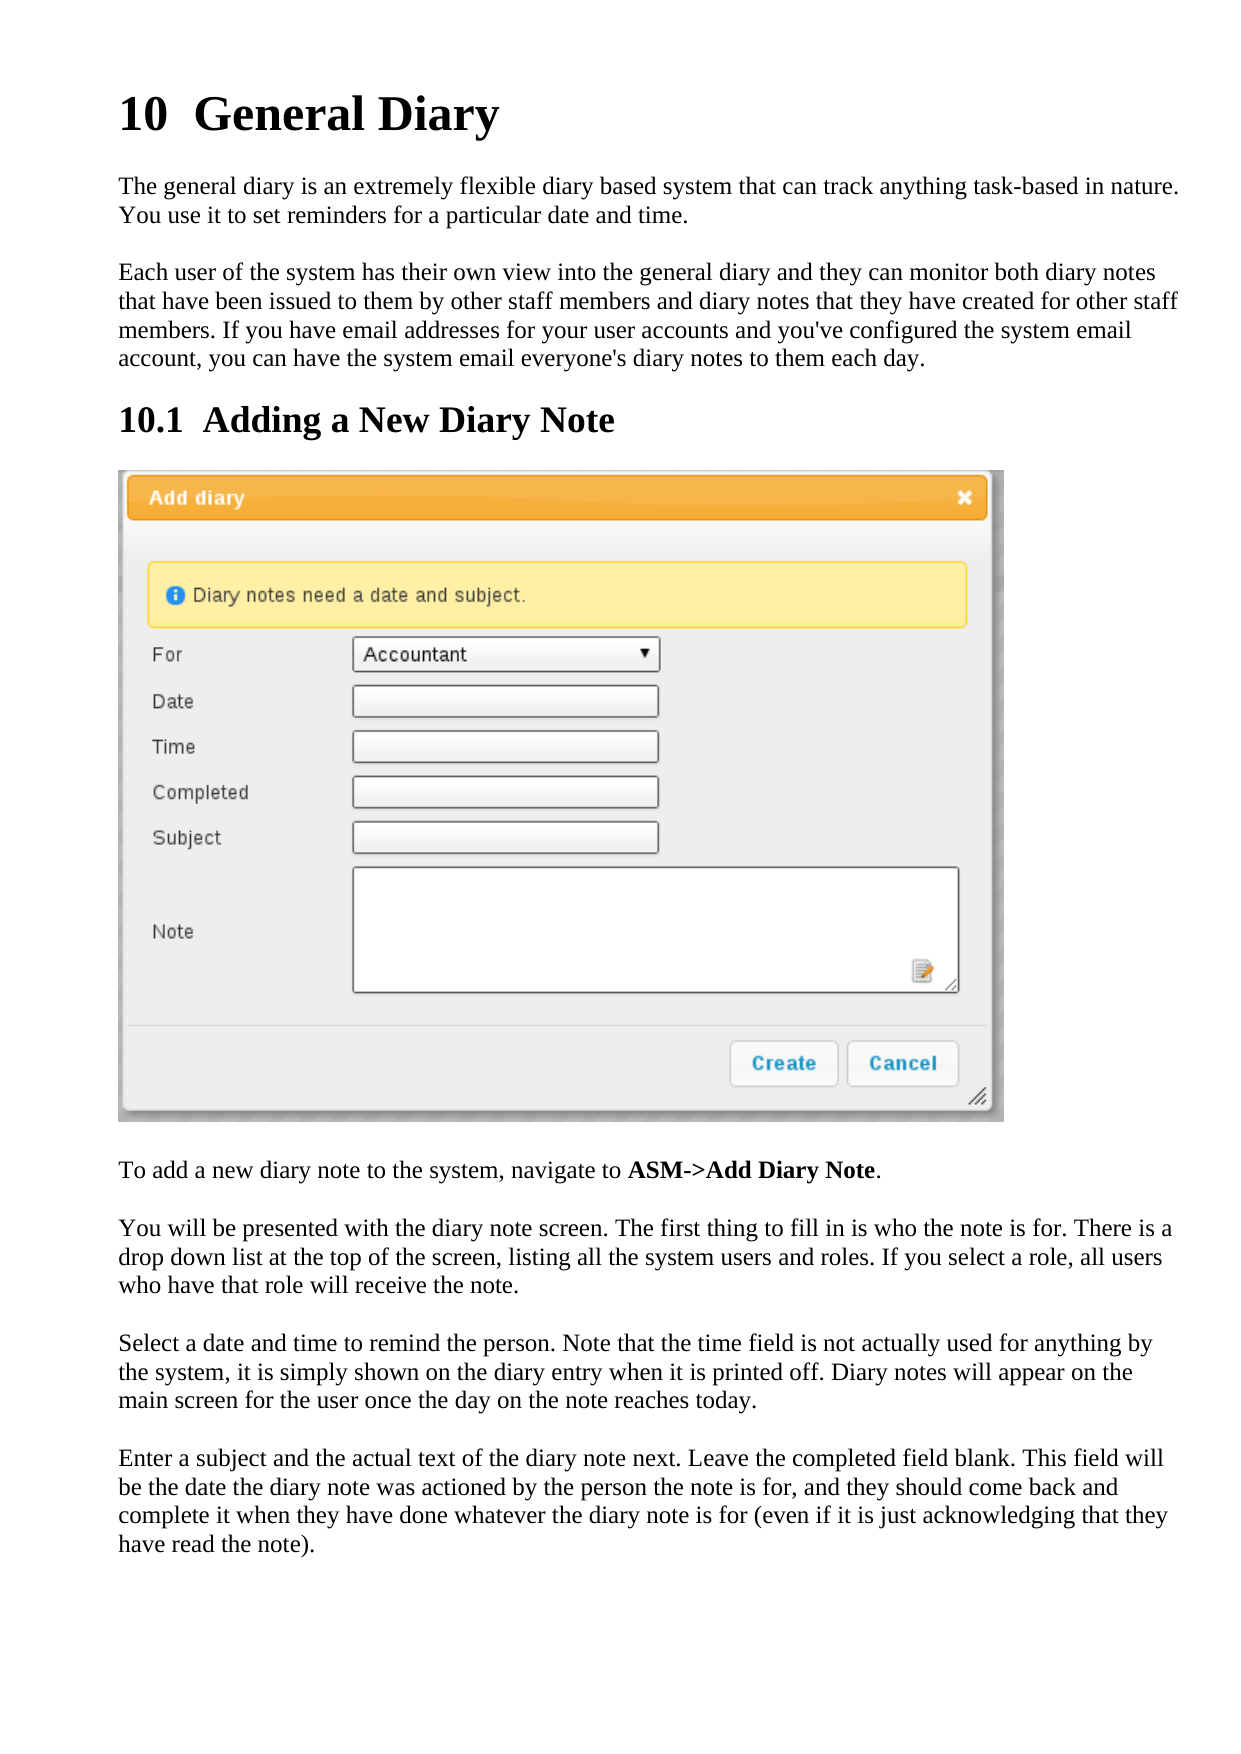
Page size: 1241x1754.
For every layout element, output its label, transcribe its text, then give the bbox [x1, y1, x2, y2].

subtitle General Diary [118, 84, 1181, 142]
text To add a new diary note to the system, navigate to ASM->Add Diary Note. [118, 1156, 1181, 1184]
picture [118, 470, 1004, 1122]
text Each user of the system has their own view into the general diary and they can monitor both diary notes that have been issued to them by other staff members and diary notes that they have created for other staff members. If you have email addresses for your user accounts and you've configured the system email account, you can have the system email everyone's diary notes to them each day. [118, 257, 1181, 372]
text Select a date and time to remind the person. Note that the time field is not actually used for anything by the system, it is simply shown on the diary entry when it is printed off. Diary notes will appear on the main screen for the user once the day on the note reaches today. [118, 1328, 1181, 1414]
subtitle Adding a New Diary Note [118, 397, 1181, 440]
text Enter a subject and the actual text of the diary note next. Leave the completed field blank. This field will be the date the diary note was actioned by the person the note is for, and they should come back and complete it when they have done whatever the diary note is for (even if it is just acknowledging that they have read the note). [118, 1443, 1181, 1558]
text The general diary is an extremely flexible diary based system that can track anything task-based in nature. You use it to set reminders for a particular date and time. [118, 171, 1181, 228]
text You will be presented with the diary note screen. The first thing to fill in is who the note is for. There is a drop down list at the top of the screen, listing all the system users and roles. If you select a role, all users who have that role will receive the note. [118, 1213, 1181, 1299]
